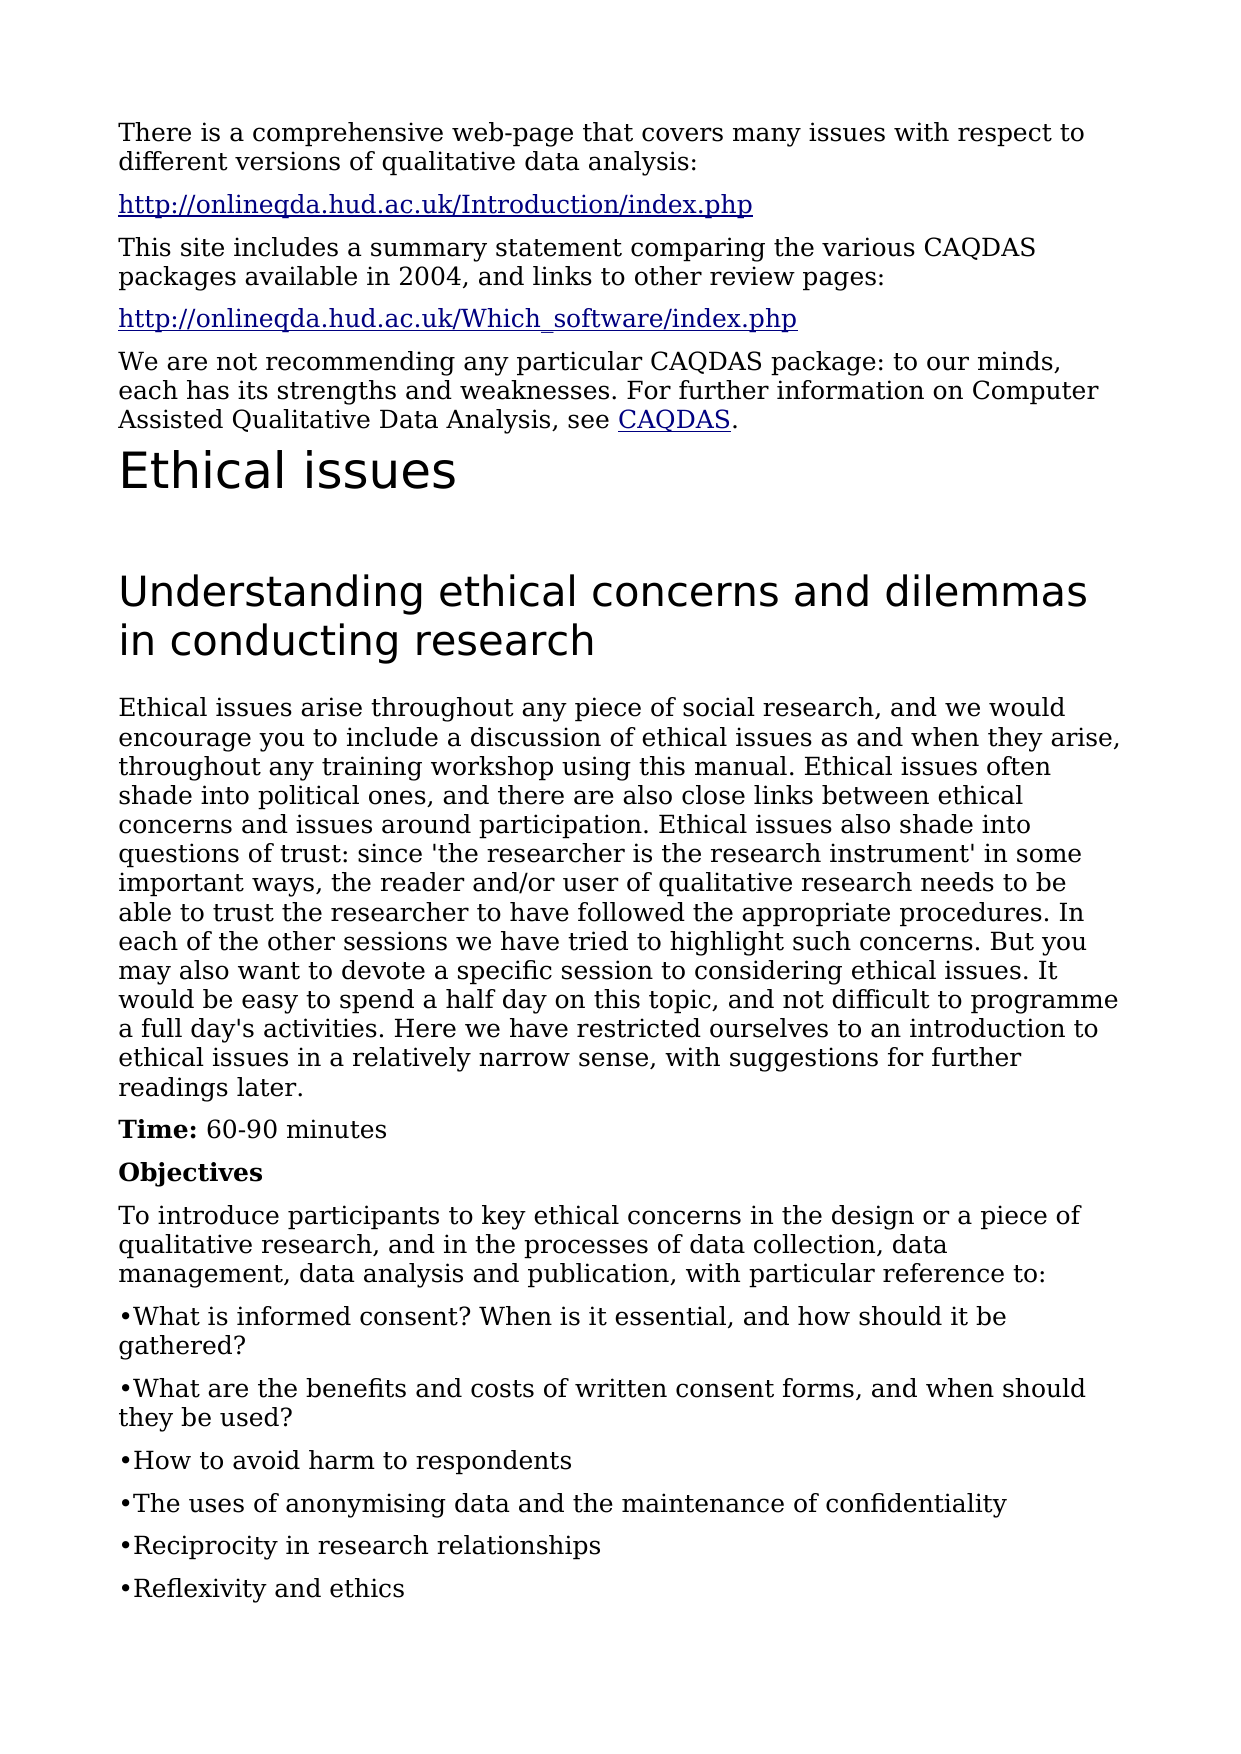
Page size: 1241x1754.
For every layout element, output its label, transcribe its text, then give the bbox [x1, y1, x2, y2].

text http://onlineqda.hud.ac.uk/Which_software/index.php [118, 304, 1122, 334]
text There is a comprehensive web-page that covers many issues with respect to different versions of qualitative data analysis: [118, 118, 1122, 176]
list Reciprocity in research relationships [118, 1532, 1122, 1561]
list What is informed consent? When is it essential, and how should it be gathered? [118, 1302, 1122, 1361]
text Objectives [118, 1158, 1122, 1188]
text This site includes a summary statement comparing the various CAQDAS packages available in 2004, and links to other review pages: [118, 233, 1122, 291]
text We are not recommending any particular CAQDAS package: to our minds, each has its strengths and weaknesses. For further information on Computer Assisted Qualitative Data Analysis, see CAQDAS. [118, 347, 1122, 435]
subtitle Understanding ethical concerns and dilemmas in conducting research [118, 568, 1122, 665]
list Reflexivity and ethics [118, 1574, 1122, 1603]
subtitle Ethical issues [118, 442, 1122, 501]
list How to avoid harm to respondents [118, 1446, 1122, 1475]
text http://onlineqda.hud.ac.uk/Introduction/index.php [118, 190, 1122, 219]
list What are the benefits and costs of written consent forms, and when should they be used? [118, 1374, 1122, 1433]
text Ethical issues arise throughout any piece of social research, and we would encourage you to include a discussion of ethical issues as and when they arise, throughout any training workshop using this manual. Ethical issues often shade into political ones, and there are also close links between ethical concerns and issues around participation. Ethical issues also shade into questions of trust: since 'the researcher is the research instrument' in some important ways, the reader and/or user of qualitative research needs to be able to trust the researcher to have followed the appropriate procedures. In each of the other sessions we have tried to highlight such concerns. But you may also want to devote a specific session to considering ethical issues. It would be easy to spend a half day on this topic, and not difficult to programme a full day's activities. Here we have restricted ourselves to an introduction to ethical issues in a relatively narrow sense, with suggestions for further readings later. [118, 694, 1122, 1102]
text Time: 60-90 minutes [118, 1116, 1122, 1145]
list The uses of anonymising data and the maintenance of confidentiality [118, 1489, 1122, 1518]
text To introduce participants to key ethical concerns in the design or a piece of qualitative research, and in the processes of data collection, data management, data analysis and publication, with particular reference to: [118, 1201, 1122, 1289]
